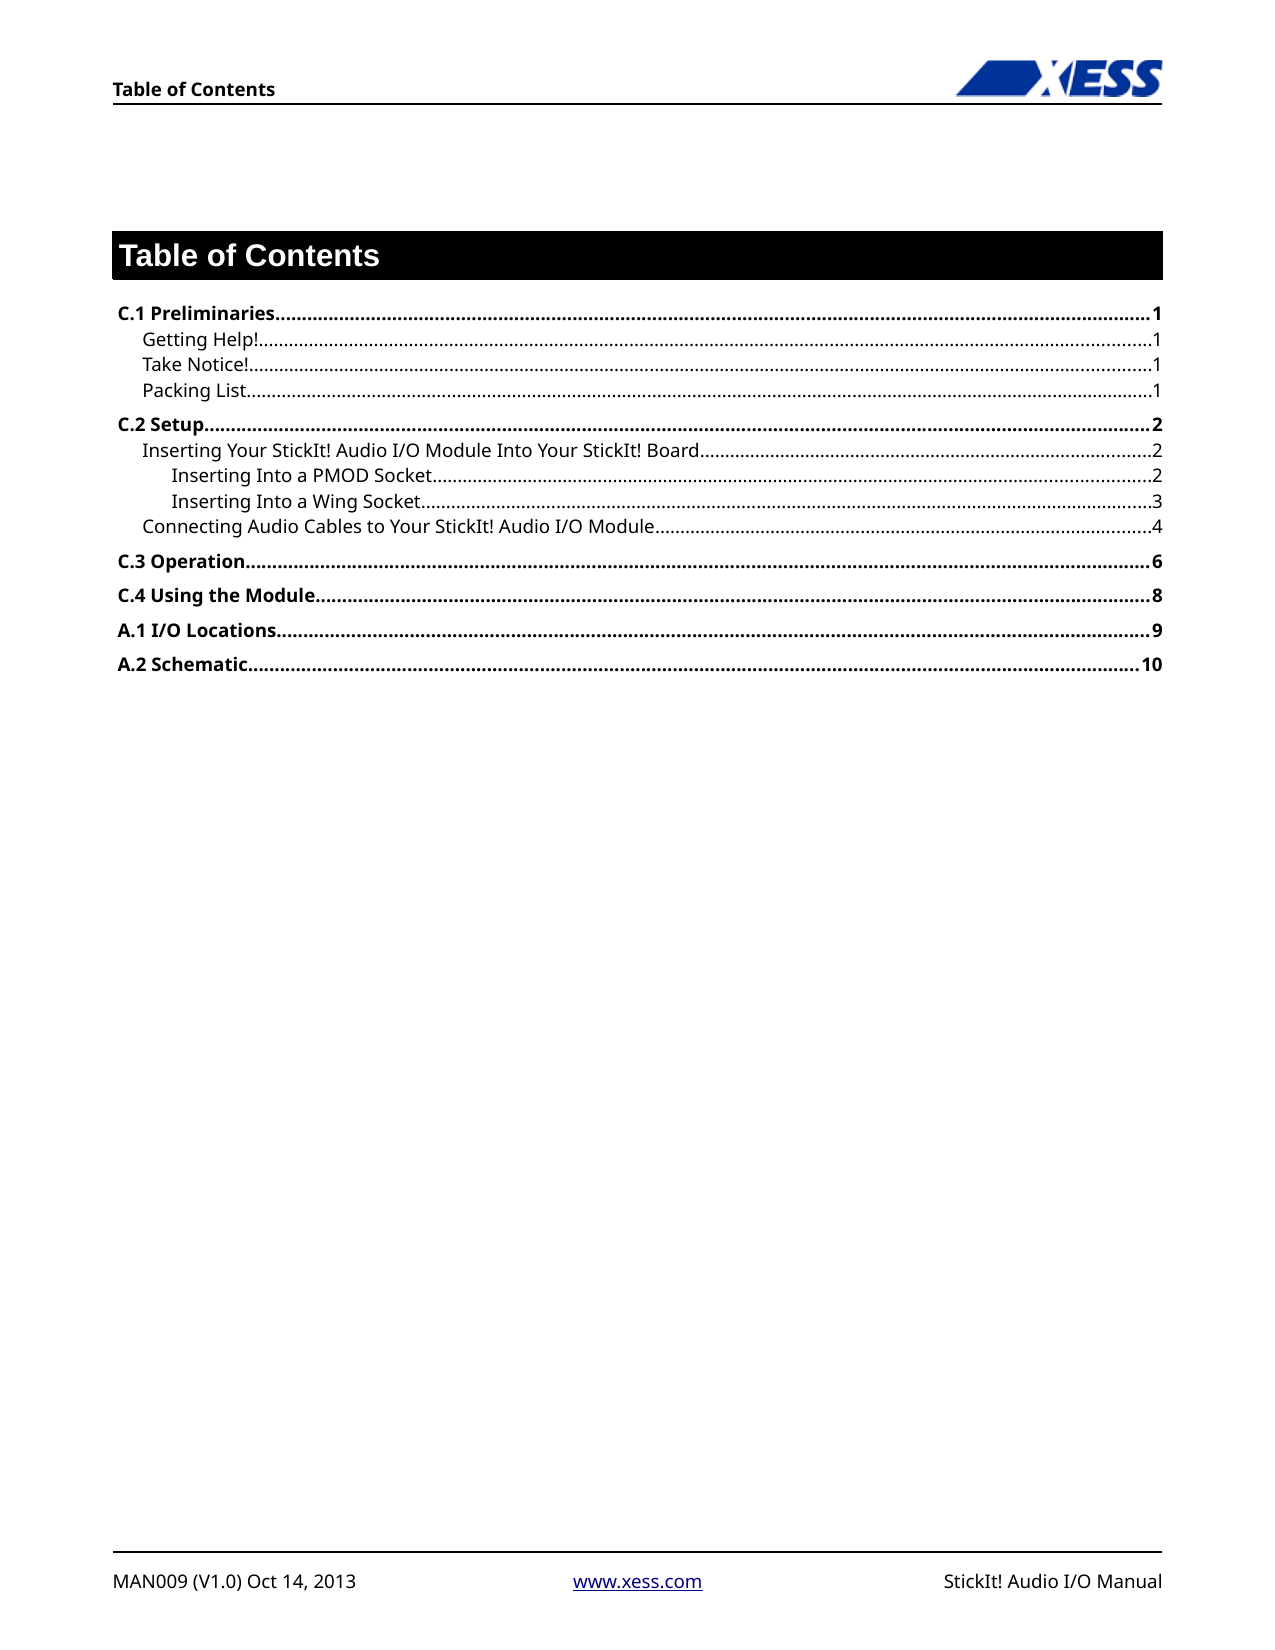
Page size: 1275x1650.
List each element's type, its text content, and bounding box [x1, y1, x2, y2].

text Inserting Your StickIt! Audio I/O Module Into Your StickIt! Board 2 [142, 437, 1162, 462]
text Packing List 1 [142, 377, 1162, 402]
text Inserting Into a Wing Socket 3 [171, 488, 1162, 513]
text C.1 Preliminaries 1 [112, 300, 1162, 326]
picture [955, 60, 1163, 97]
text C.4 Using the Module 8 [112, 582, 1162, 608]
text Connecting Audio Cables to Your StickIt! Audio I/O Module 4 [142, 513, 1162, 539]
text A.1 I/O Locations 9 [112, 617, 1162, 642]
text Take Notice! 1 [142, 351, 1162, 377]
text Inserting Into a PMOD Socket 2 [171, 462, 1162, 488]
text A.2 Schematic 10 [112, 651, 1162, 677]
text C.3 Operation 6 [112, 548, 1162, 573]
text Getting Help! 1 [142, 326, 1162, 351]
text C.2 Setup 2 [112, 411, 1162, 437]
subtitle Table of Contents [114, 232, 1162, 279]
